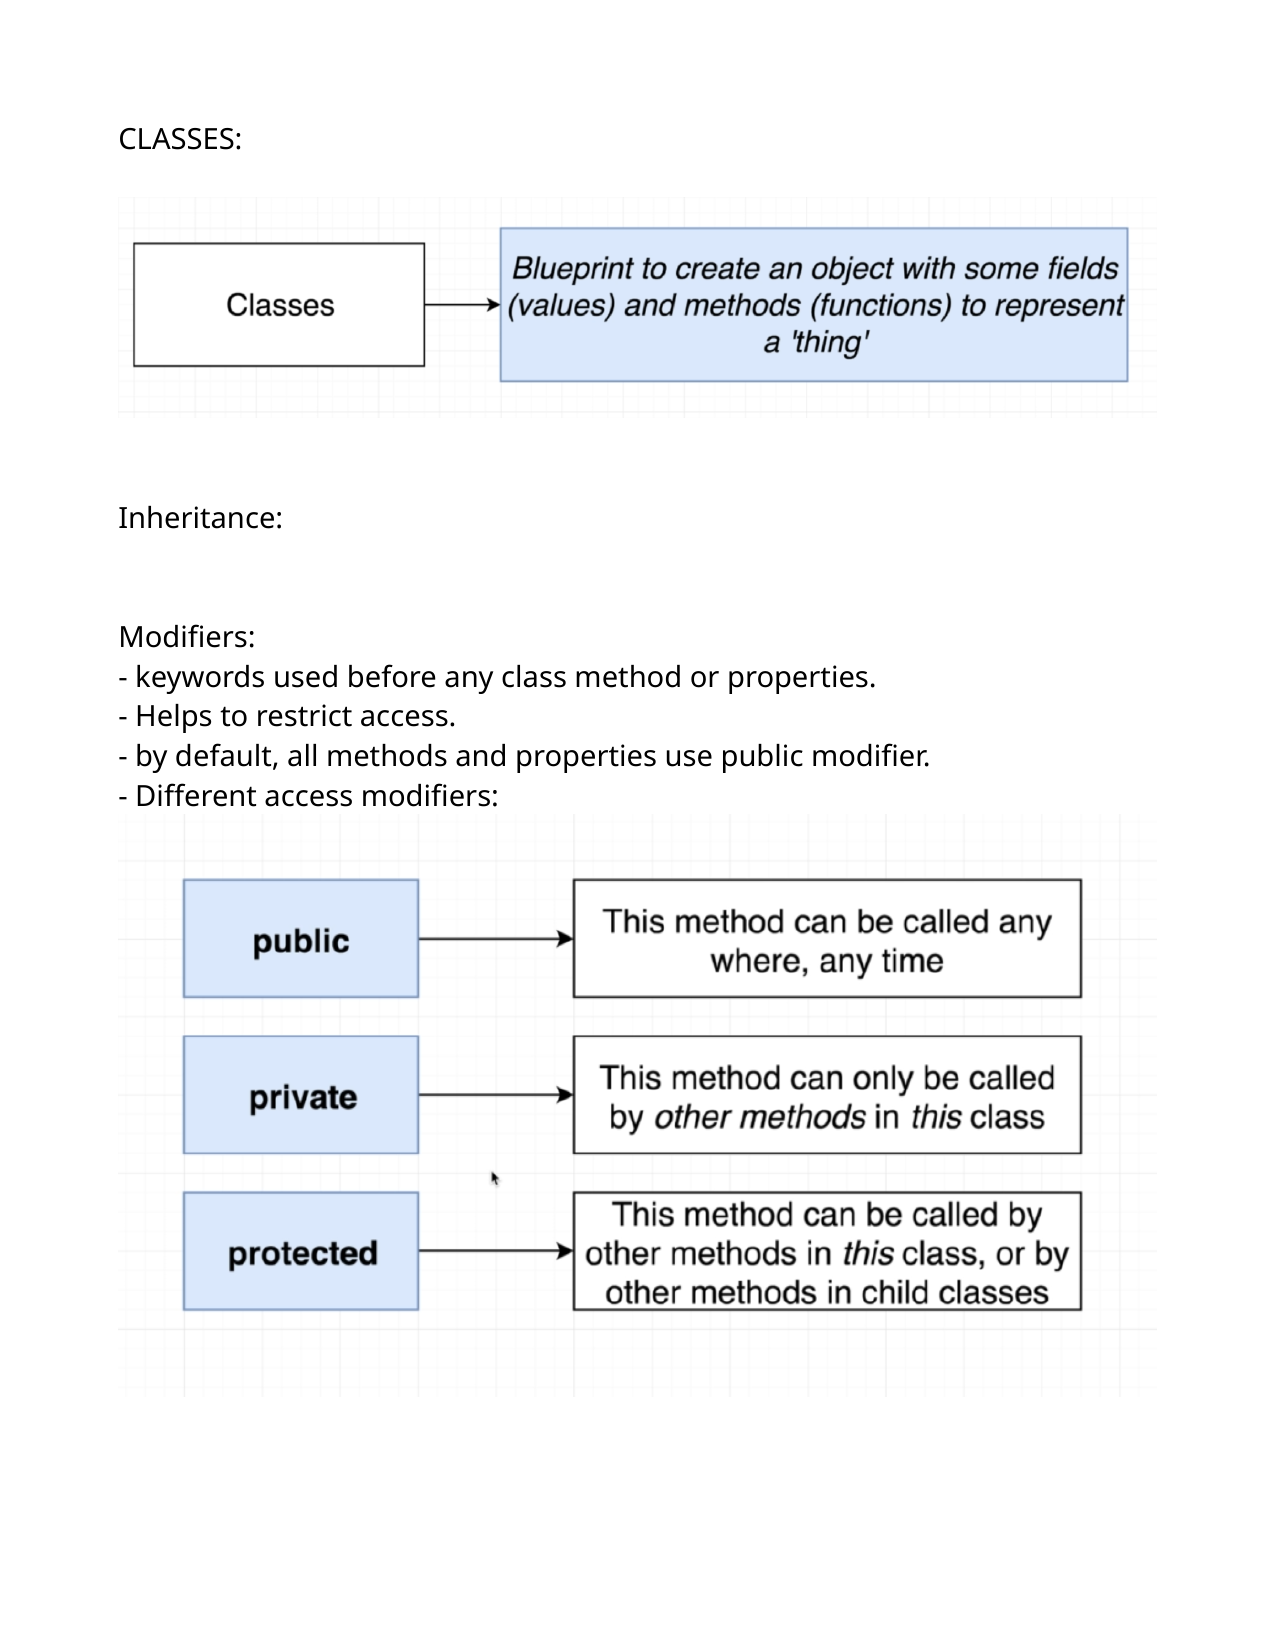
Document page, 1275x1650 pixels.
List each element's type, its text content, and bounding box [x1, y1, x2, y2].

picture [118, 197, 1157, 418]
text Inheritance: [118, 497, 1157, 537]
text Modifiers: [118, 616, 1157, 656]
text - Different access modifiers: [118, 775, 1157, 814]
text - keywords used before any class method or properties. [118, 656, 1157, 696]
text - Helps to restrict access. [118, 696, 1157, 735]
text - by default, all methods and properties use public modifier. [118, 735, 1157, 775]
text CLASSES: [118, 118, 1157, 158]
picture [118, 814, 1157, 1397]
